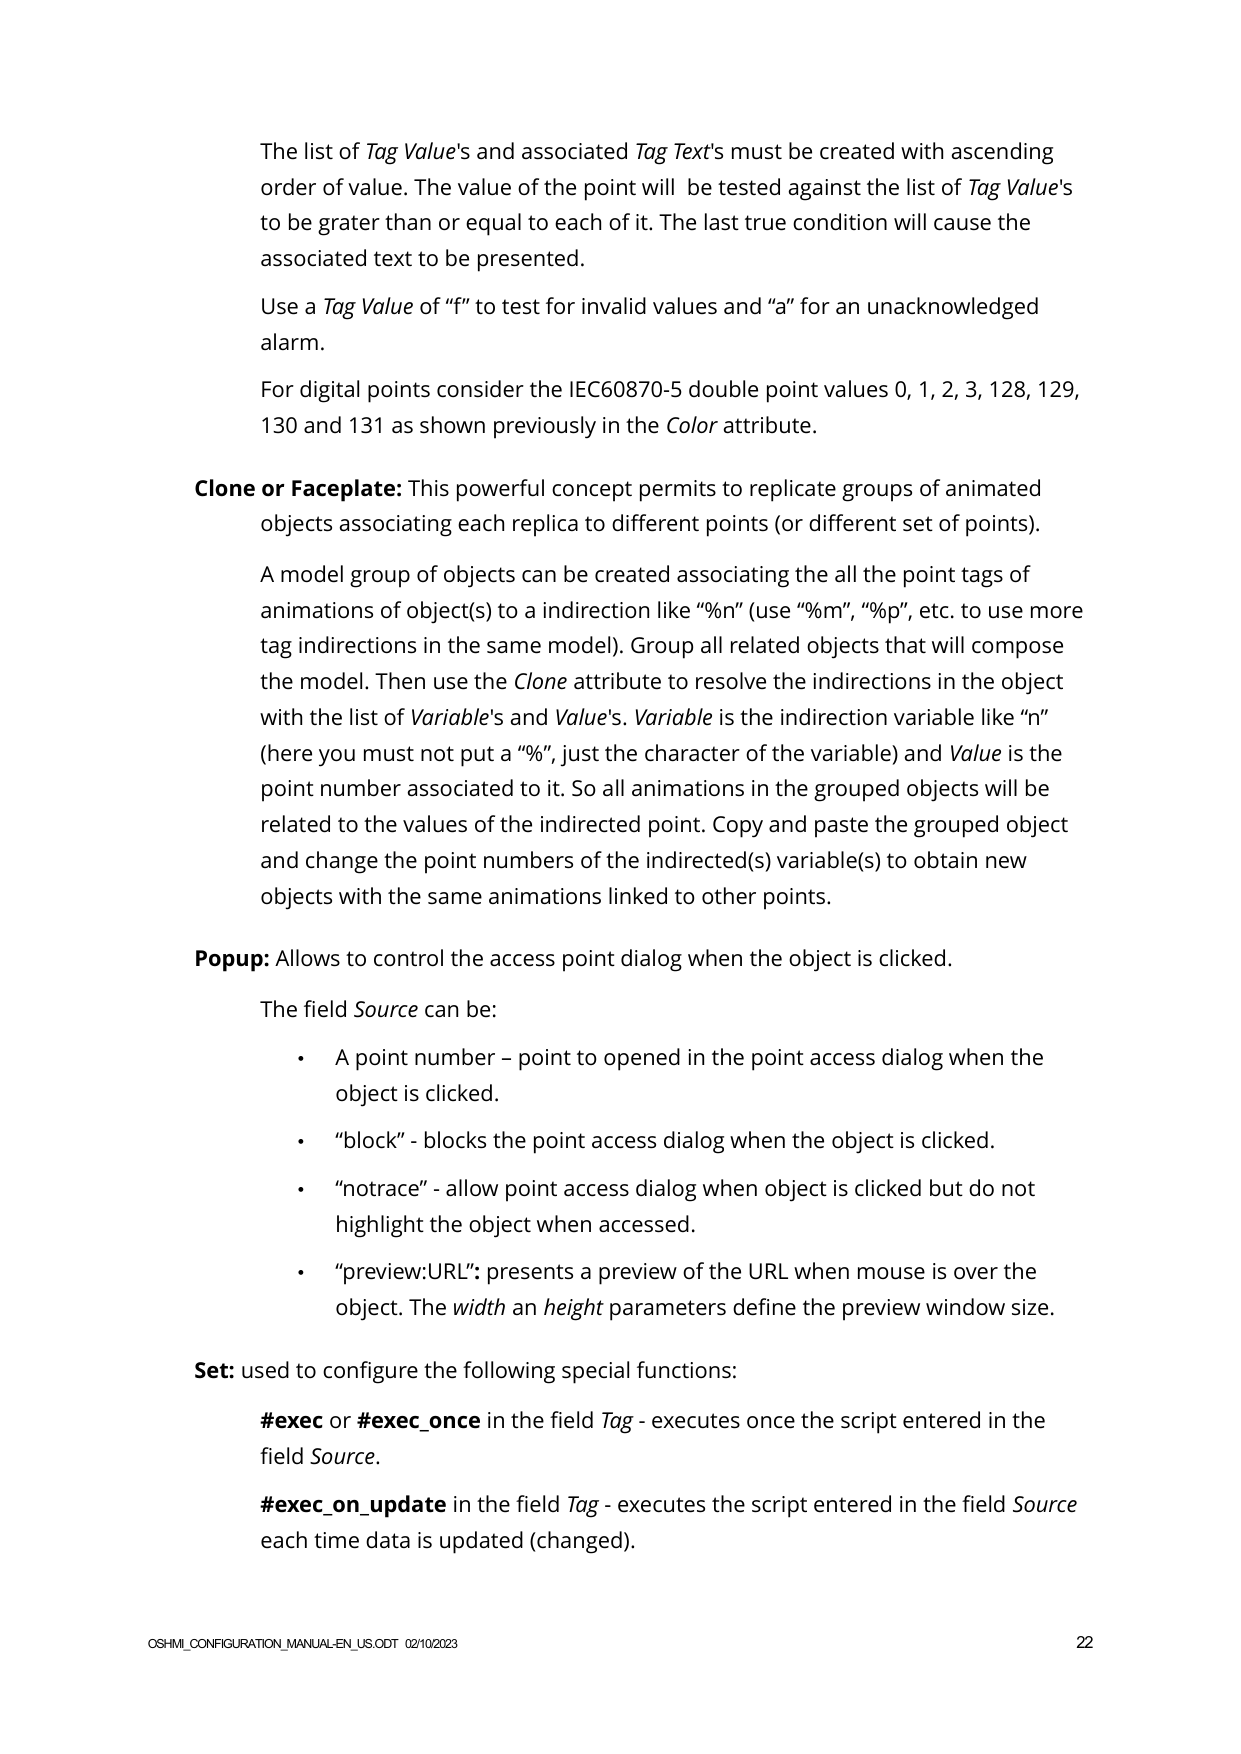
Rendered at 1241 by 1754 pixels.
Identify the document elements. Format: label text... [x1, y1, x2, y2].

list “block” - blocks the point access dialog when the object is clicked. [298, 1125, 1093, 1155]
text Set: used to configure the following special functions: [194, 1355, 1093, 1384]
list “notrace” - allow point access dialog when object is clicked but do not highlight the object when accessed. [298, 1173, 1093, 1238]
list A point number – point to opened in the point access dialog when the object is clicked. [298, 1042, 1093, 1107]
text #exec_on_update in the field Tag - executes the script entered in the field Source each time data is updated (changed). [260, 1489, 1093, 1554]
text Popup: Allows to control the access point dialog when the object is clicked. [194, 943, 1093, 973]
list “preview:URL”: presents a preview of the URL when mouse is over the object. The width an height parameters define the preview window size. [298, 1256, 1093, 1322]
text The list of Tag Value's and associated Tag Text's must be created with ascending order of value. The value of the point will be tested against the list of Tag Value's to be grater than or equal to each of it. The last true condition will cause the associated text to be presented. [260, 136, 1093, 273]
text A model group of objects can be created associating the all the point tags of animations of object(s) to a indirection like “%n” (use “%m”, “%p”, etc. to use more tag indirections in the same model). Group all related objects that will compose the model. Then use the Clone attribute to resolve the indirections in the object with the list of Variable's and Value's. Variable is the indirection variable like “n” (here you must not put a “%”, just the character of the variable) and Value is the point number associated to it. So all animations in the grouped objects will be related to the values of the indirected point. Copy and paste the grouped object and change the point numbers of the indirected(s) variable(s) to obtain new objects with the same animations linked to other points. [260, 559, 1093, 910]
text #exec or #exec_once in the field Tag - executes once the script entered in the field Source. [260, 1406, 1093, 1471]
text Clone or Faceplate: This powerful concept permits to replicate groups of animated objects associating each replica to different points (or different set of points). [194, 473, 1093, 538]
text For digital points consider the IEC60870-5 double point values 0, 1, 2, 3, 128, 129, 130 and 131 as shown previously in the Color attribute. [260, 374, 1093, 440]
text Use a Tag Value of “f” to test for invalid values and “a” for an unacknowledged alarm. [260, 291, 1093, 356]
text The field Source can be: [260, 994, 1093, 1024]
